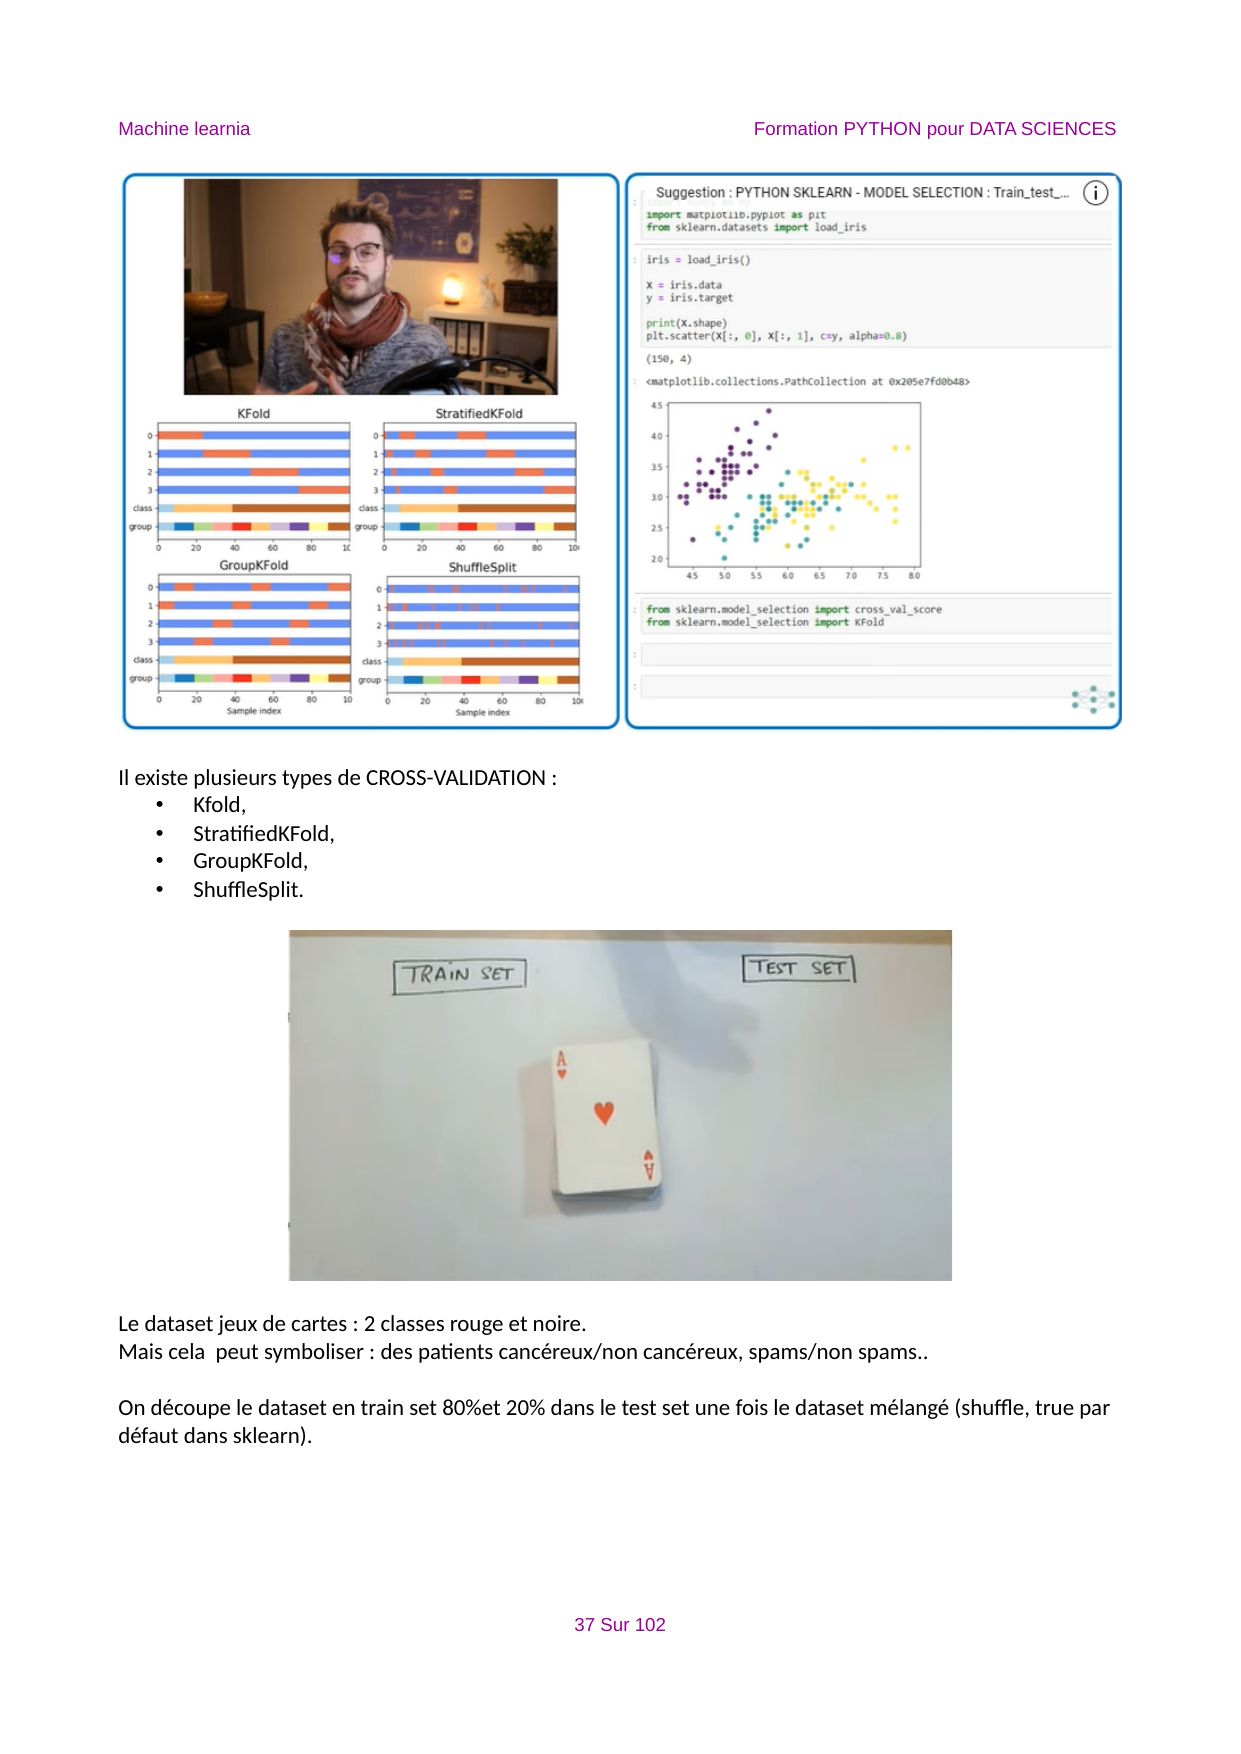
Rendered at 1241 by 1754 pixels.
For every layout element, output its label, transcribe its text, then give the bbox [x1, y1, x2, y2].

text Le dataset jeux de cartes : 2 classes rouge et noire. Mais cela peut symboliser : des patients cancéreux/non cancéreux, spams/non spams.. [118, 1309, 1122, 1365]
list Kfold, [156, 791, 1122, 819]
text On découpe le dataset en train set 80%et 20% dans le test set une fois le dataset mélangé (shuffle, true par défaut dans sklearn). [118, 1393, 1122, 1449]
list GroupKFold, [156, 847, 1122, 875]
picture [287, 930, 953, 1281]
list StratifiedKFold, [156, 819, 1122, 847]
text Il existe plusieurs types de CROSS-VALIDATION : [118, 763, 1122, 791]
list ShuffleSplit. [156, 875, 1122, 903]
picture [118, 169, 1122, 735]
